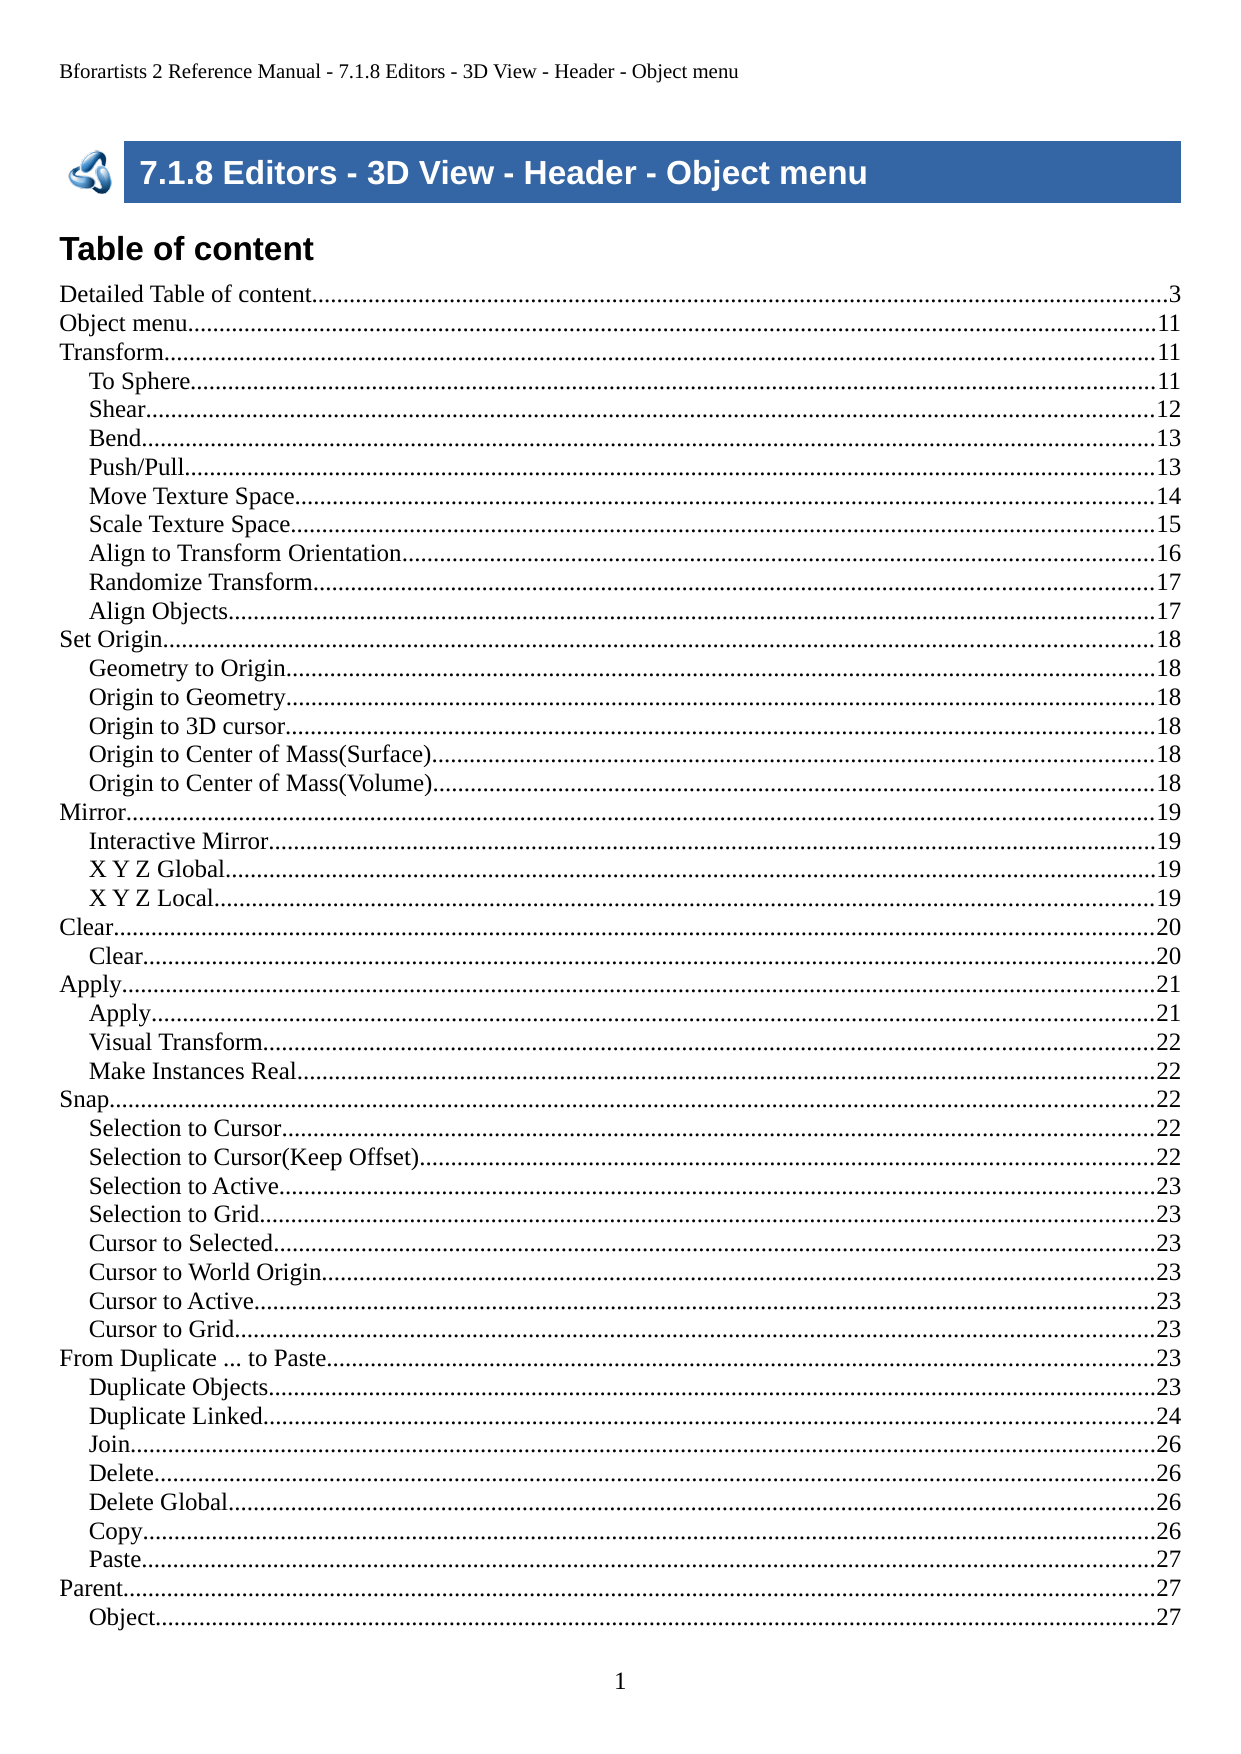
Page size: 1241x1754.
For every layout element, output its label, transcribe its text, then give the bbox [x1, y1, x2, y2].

text Cursor to World Origin 23 [88, 1257, 1181, 1286]
text X Y Z Global 19 [88, 854, 1181, 883]
text Duplicate Linked 24 [88, 1401, 1181, 1429]
text Detailed Table of content 3 [59, 279, 1181, 308]
text Apply 21 [88, 998, 1181, 1027]
text Origin to Geometry 18 [88, 682, 1181, 711]
text Shear 12 [88, 394, 1181, 423]
text Align Objects 17 [88, 596, 1181, 624]
table_header [59, 141, 124, 203]
text Align to Transform Orientation 16 [88, 538, 1181, 567]
text Duplicate Objects 23 [88, 1372, 1181, 1401]
text Selection to Cursor 22 [88, 1113, 1181, 1142]
text Visual Transform 22 [88, 1027, 1181, 1056]
subtitle Table of content [59, 228, 1181, 267]
text Object menu 11 [59, 308, 1181, 337]
text Copy 26 [88, 1516, 1181, 1544]
text Bend 13 [88, 423, 1181, 452]
text Move Texture Space 14 [88, 481, 1181, 509]
text Scale Texture Space 15 [88, 509, 1181, 538]
text Cursor to Grid 23 [88, 1314, 1181, 1343]
text Origin to Center of Mass(Volume) 18 [88, 768, 1181, 797]
text Cursor to Active 23 [88, 1286, 1181, 1314]
text Parent 27 [59, 1573, 1181, 1602]
text Randomize Transform 17 [88, 567, 1181, 596]
picture [65, 147, 114, 197]
text Object 27 [88, 1602, 1181, 1631]
text To Sphere 11 [88, 366, 1181, 394]
table_header 7.1.8 Editors - 3D View - Header - Object menu [124, 141, 1181, 203]
text Set Origin 18 [59, 624, 1181, 653]
text Cursor to Selected 23 [88, 1228, 1181, 1257]
text Selection to Grid 23 [88, 1199, 1181, 1228]
text Transform 11 [59, 337, 1181, 366]
text From Duplicate ... to Paste 23 [59, 1343, 1181, 1372]
text Snap 22 [59, 1084, 1181, 1113]
text Clear 20 [88, 941, 1181, 969]
text Selection to Active 23 [88, 1171, 1181, 1199]
text Push/Pull 13 [88, 452, 1181, 481]
text Delete 26 [88, 1458, 1181, 1487]
text Origin to 3D cursor 18 [88, 711, 1181, 739]
text Origin to Center of Mass(Surface) 18 [88, 739, 1181, 768]
text X Y Z Local 19 [88, 883, 1181, 912]
text Make Instances Real 22 [88, 1056, 1181, 1084]
text Clear 20 [59, 912, 1181, 941]
text Mirror 19 [59, 797, 1181, 826]
text Join 26 [88, 1429, 1181, 1458]
text Paste 27 [88, 1544, 1181, 1573]
text Apply 21 [59, 969, 1181, 998]
text Delete Global 26 [88, 1487, 1181, 1516]
text Interactive Mirror 19 [88, 826, 1181, 854]
text Geometry to Origin 18 [88, 653, 1181, 682]
text Selection to Cursor(Keep Offset) 22 [88, 1142, 1181, 1171]
